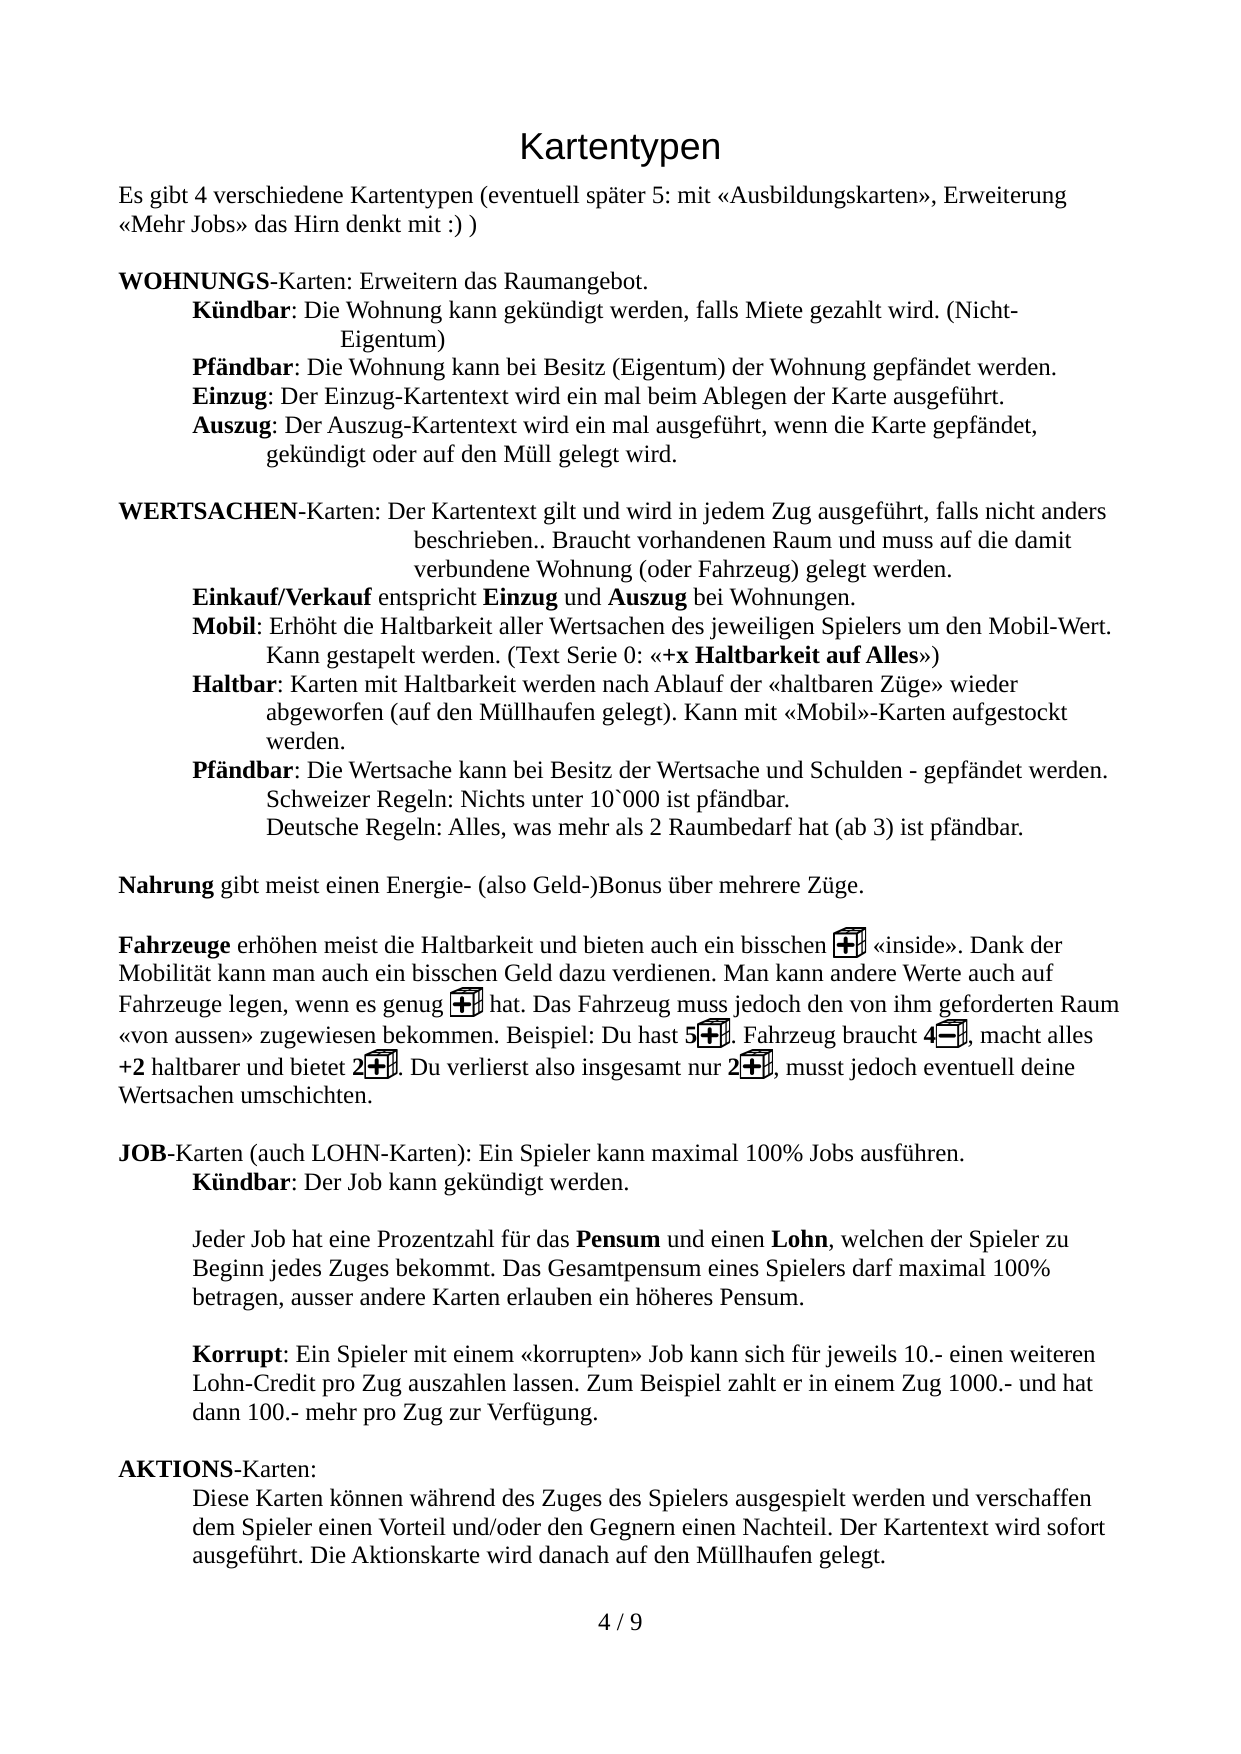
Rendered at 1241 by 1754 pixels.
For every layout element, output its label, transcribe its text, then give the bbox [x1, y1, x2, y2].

text Mobil: Erhöht die Haltbarkeit aller Wertsachen des jeweiligen Spielers um den Mobil-Wert. [118, 611, 1122, 640]
text Pfändbar: Die Wohnung kann bei Besitz (Eigentum) der Wohnung gepfändet werden. [118, 352, 1122, 381]
text WOHNUNGS-Karten: Erweitern das Raumangebot. [118, 266, 1122, 295]
picture [364, 1049, 398, 1079]
text Es gibt 4 verschiedene Kartentypen (eventuell später 5: mit «Ausbildungskarten», Erweiterung «Mehr Jobs» das Hirn denkt mit :) ) [118, 180, 1122, 237]
picture [739, 1049, 773, 1079]
text Kündbar: Die Wohnung kann gekündigt werden, falls Miete gezahlt wird. (Nicht- Eigentum) [118, 295, 1122, 352]
subtitle Kartentypen [118, 124, 1122, 167]
picture [935, 1019, 968, 1048]
text Einzug: Der Einzug-Kartentext wird ein mal beim Ablegen der Karte ausgeführt. [118, 381, 1122, 410]
picture [833, 927, 867, 958]
text Fahrzeuge erhöhen meist die Haltbarkeit und bieten auch ein bisschen «inside». Dank der Mobilität kann man auch ein bisschen Geld dazu verdienen. Man kann andere Werte auch auf Fahrzeuge legen, wenn es genug hat. Das Fahrzeug muss jedoch den von ihm geforderten Raum «von aussen» zugewiesen bekommen. Beispiel: Du hast 5. Fahrzeug braucht 4, macht alles +2 haltbarer und bietet 2. Du verlierst also insgesamt nur 2, musst jedoch eventuell deine Wertsachen umschichten. [118, 927, 1122, 1109]
text Nahrung gibt meist einen Energie- (also Geld-)Bonus über mehrere Züge. [118, 870, 1122, 899]
picture [697, 1018, 731, 1048]
text WERTSACHEN-Karten: Der Kartentext gilt und wird in jedem Zug ausgeführt, falls nicht anders beschrieben.. Braucht vorhandenen Raum und muss auf die damit verbundene Wohnung (oder Fahrzeug) gelegt werden. [118, 496, 1122, 582]
text Kann gestapelt werden. (Text Serie 0: «+x Haltbarkeit auf Alles») [118, 640, 1122, 669]
text Pfändbar: Die Wertsache kann bei Besitz der Wertsache und Schulden - gepfändet werden. [118, 755, 1122, 784]
text AKTIONS-Karten: [118, 1454, 1122, 1483]
text Deutsche Regeln: Alles, was mehr als 2 Raumbedarf hat (ab 3) ist pfändbar. [118, 812, 1122, 841]
text Haltbar: Karten mit Haltbarkeit werden nach Ablauf der «haltbaren Züge» wieder abgeworfen (auf den Müllhaufen gelegt). Kann mit «Mobil»-Karten aufgestockt werden. [118, 669, 1122, 755]
text Diese Karten können während des Zuges des Spielers ausgespielt werden und verschaffen dem Spieler einen Vorteil und/oder den Gegnern einen Nachteil. Der Kartentext wird sofort ausgeführt. Die Aktionskarte wird danach auf den Müllhaufen gelegt. [118, 1483, 1122, 1569]
text Korrupt: Ein Spieler mit einem «korrupten» Job kann sich für jeweils 10.- einen weiteren Lohn-Credit pro Zug auszahlen lassen. Zum Beispiel zahlt er in einem Zug 1000.- und hat dann 100.- mehr pro Zug zur Verfügung. [118, 1339, 1122, 1425]
picture [450, 987, 484, 1017]
text JOB-Karten (auch LOHN-Karten): Ein Spieler kann maximal 100% Jobs ausführen. [118, 1138, 1122, 1167]
text Schweizer Regeln: Nichts unter 10`000 ist pfändbar. [118, 784, 1122, 812]
text Jeder Job hat eine Prozentzahl für das Pensum und einen Lohn, welchen der Spieler zu Beginn jedes Zuges bekommt. Das Gesamtpensum eines Spielers darf maximal 100% betragen, ausser andere Karten erlauben ein höheres Pensum. [118, 1224, 1122, 1310]
text Kündbar: Der Job kann gekündigt werden. [118, 1167, 1122, 1195]
text Auszug: Der Auszug-Kartentext wird ein mal ausgeführt, wenn die Karte gepfändet, gekündigt oder auf den Müll gelegt wird. [118, 410, 1122, 467]
text Einkauf/Verkauf entspricht Einzug und Auszug bei Wohnungen. [118, 582, 1122, 611]
